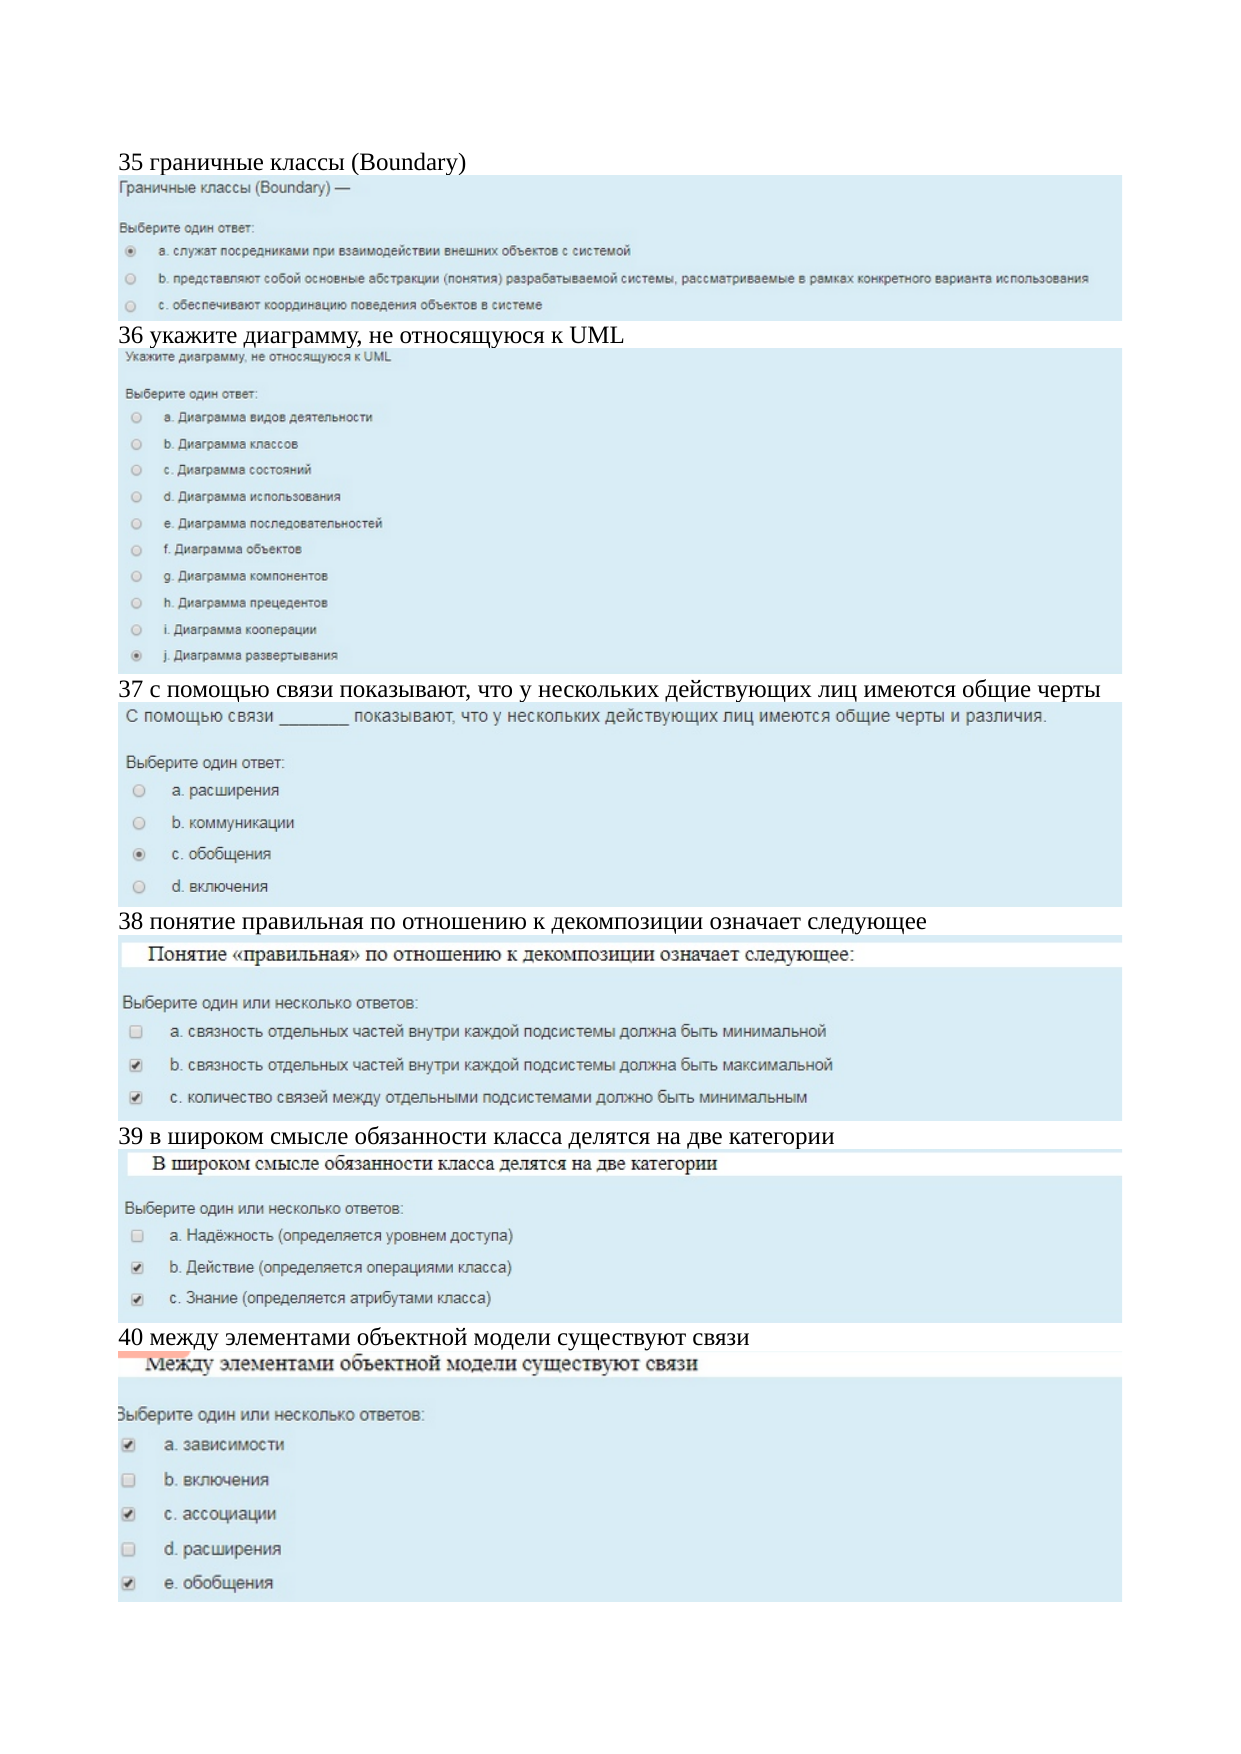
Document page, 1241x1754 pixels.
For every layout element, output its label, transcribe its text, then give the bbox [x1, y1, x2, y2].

text 35 граничные классы (Boundary) [118, 147, 1122, 175]
text 36 укажите диаграмму, не относящуюся к UML [118, 321, 1122, 348]
picture [118, 348, 1123, 674]
picture [118, 175, 1123, 321]
text 40 между элементами объектной модели существуют связи [118, 1323, 1122, 1351]
picture [118, 1149, 1123, 1323]
text 38 понятие правильная по отношению к декомпозиции означает следующее [118, 907, 1122, 935]
picture [118, 935, 1123, 1121]
picture [118, 1351, 1123, 1602]
text 37 с помощью связи показывают, что у нескольких действующих лиц имеются общие черты [118, 674, 1122, 702]
picture [118, 702, 1123, 907]
text 39 в широком смысле обязанности класса делятся на две категории [118, 1121, 1122, 1149]
